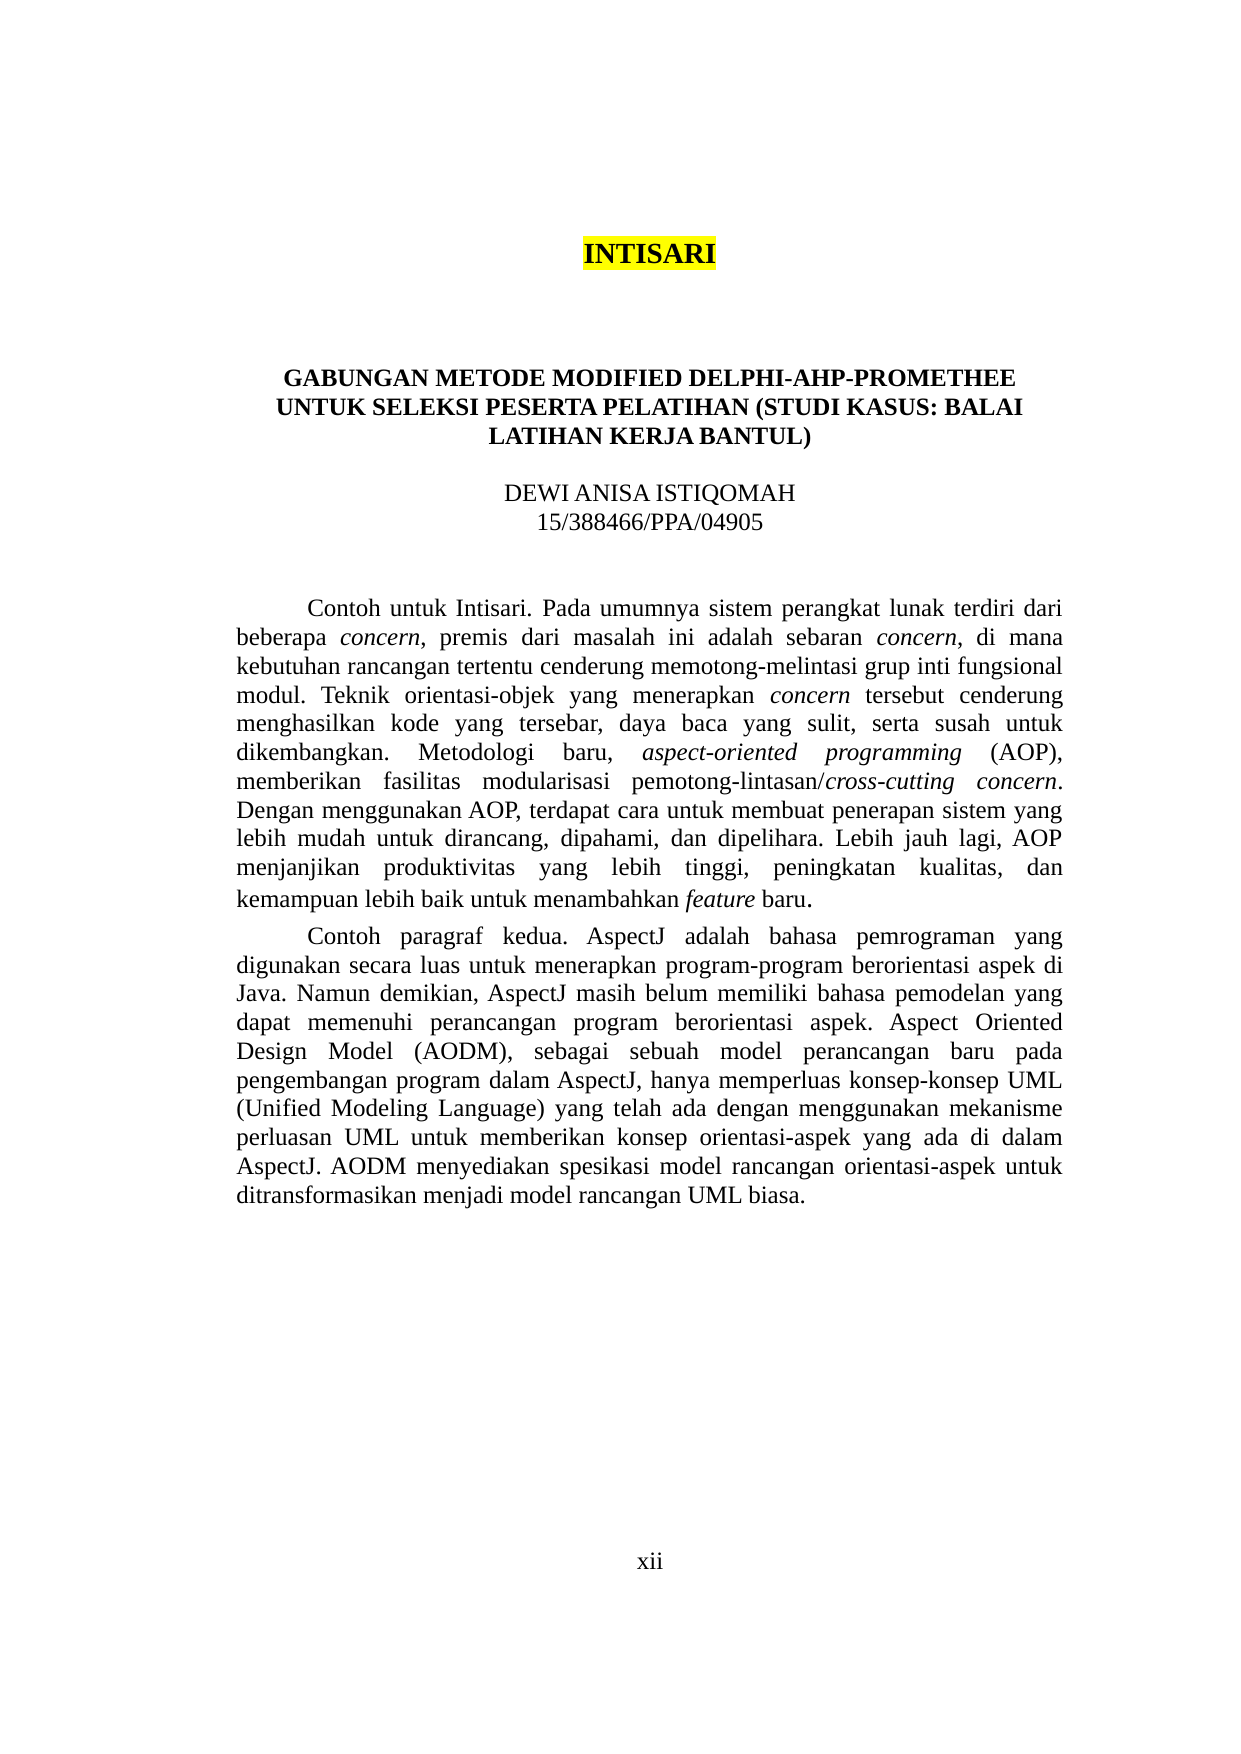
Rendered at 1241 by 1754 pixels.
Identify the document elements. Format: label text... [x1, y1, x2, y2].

text 15/388466/PPA/04905 [236, 507, 1063, 536]
text GABUNGAN METODE MODIFIED DELPHI-AHP-PROMETHEE UNTUK SELEKSI PESERTA PELATIHAN (STUDI KASUS: BALAI LATIHAN KERJA BANTUL) [236, 363, 1063, 450]
text Contoh paragraf kedua. AspectJ adalah bahasa pemrograman yang digunakan secara luas untuk menerapkan program-program berorientasi aspek di Java. Namun demikian, AspectJ masih belum memiliki bahasa pemodelan yang dapat memenuhi perancangan program berorientasi aspek. Aspect Oriented Design Model (AODM), sebagai sebuah model perancangan baru pada pengembangan program dalam AspectJ, hanya memperluas konsep-konsep UML (Unified Modeling Language) yang telah ada dengan menggunakan mekanisme perluasan UML untuk memberikan konsep orientasi-aspek yang ada di dalam AspectJ. AODM menyediakan spesikasi model rancangan orientasi-aspek untuk ditransformasikan menjadi model rancangan UML biasa. [236, 921, 1063, 1208]
text DEWI ANISA ISTIQOMAH [236, 478, 1063, 507]
text Contoh untuk Intisari. Pada umumnya sistem perangkat lunak terdiri dari beberapa concern, premis dari masalah ini adalah sebaran concern, di mana kebutuhan rancangan tertentu cenderung memotong-melintasi grup inti fungsional modul. Teknik orientasi-objek yang menerapkan concern tersebut cenderung menghasilkan kode yang tersebar, daya baca yang sulit, serta susah untuk dikembangkan. Metodologi baru, aspect-oriented programming (AOP), memberikan fasilitas modularisasi pemotong-lintasan/cross-cutting concern. Dengan menggunakan AOP, terdapat cara untuk membuat penerapan sistem yang lebih mudah untuk dirancang, dipahami, dan dipelihara. Lebih jauh lagi, AOP menjanjikan produktivitas yang lebih tinggi, peningkatan kualitas, dan kemampuan lebih baik untuk menambahkan feature baru. [236, 593, 1063, 915]
subtitle Intisari [236, 236, 1063, 270]
